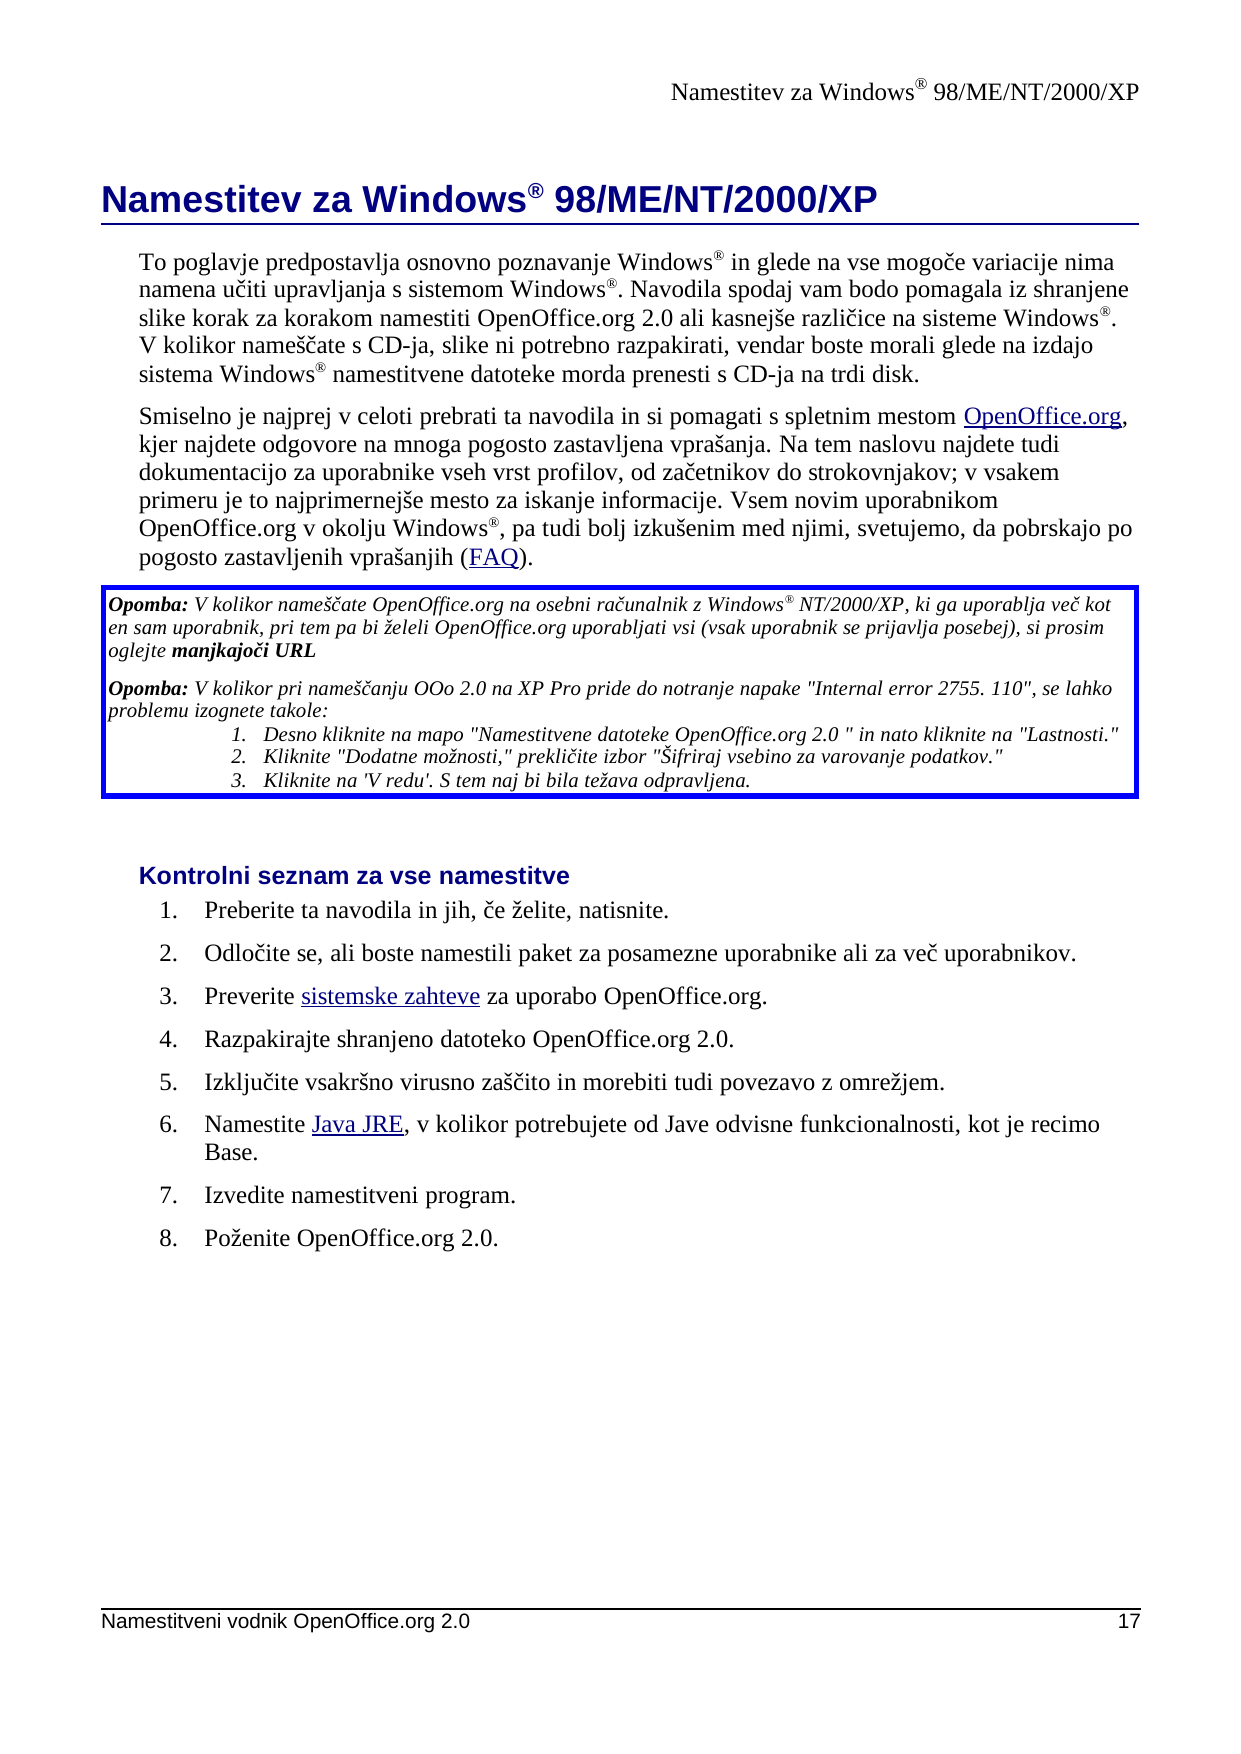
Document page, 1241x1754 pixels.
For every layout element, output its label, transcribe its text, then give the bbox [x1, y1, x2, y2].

list Odločite se, ali boste namestili paket za posamezne uporabnike ali za več uporabnikov. [159, 939, 1139, 967]
subtitle Kontrolni seznam za vse namestitve [138, 862, 1139, 890]
list Preberite ta navodila in jih, če želite, natisnite. [159, 896, 1139, 924]
text To poglavje predpostavlja osnovno poznavanje Windows® in glede na vse mogoče variacije nima namena učiti upravljanja s sistemom Windows®. Navodila spodaj vam bodo pomagala iz shranjene slike korak za korakom namestiti OpenOffice.org 2.0 ali kasnejše različice na sisteme Windows®. V kolikor nameščate s CD-ja, slike ni potrebno razpakirati, vendar boste morali glede na izdajo sistema Windows® namestitvene datoteke morda prenesti s CD-ja na trdi disk. [138, 247, 1139, 387]
list Preverite sistemske zahteve za uporabo OpenOffice.org. [159, 982, 1139, 1010]
subtitle Namestitev za Windows® 98/ME/NT/2000/XP [101, 179, 1139, 223]
list Poženite OpenOffice.org 2.0. [159, 1224, 1139, 1252]
text Smiselno je najprej v celoti prebrati ta navodila in si pomagati s spletnim mestom OpenOffice.org, kjer najdete odgovore na mnoga pogosto zastavljena vprašanja. Na tem naslovu najdete tudi dokumentacijo za uporabnike vseh vrst profilov, od začetnikov do strokovnjakov; v vsakem primeru je to najprimernejše mesto za iskanje informacije. Vsem novim uporabnikom OpenOffice.org v okolju Windows®, pa tudi bolj izkušenim med njimi, svetujemo, da pobrskajo po pogosto zastavljenih vprašanjih (FAQ). [138, 402, 1139, 570]
list Namestite Java JRE, v kolikor potrebujete od Jave odvisne funkcionalnosti, kot je recimo Base. [159, 1110, 1139, 1166]
list Izključite vsakršno virusno zaščito in morebiti tudi povezavo z omrežjem. [159, 1067, 1139, 1096]
list Izvedite namestitveni program. [159, 1181, 1139, 1209]
text Opomba: V kolikor pri nameščanju OOo 2.0 na XP Pro pride do notranje napake "Internal error 2755. 110", se lahko problemu izognete takole: 1. Desno kliknite na mapo "Namestitvene datoteke OpenOffice.org 2.0 " in nato kliknite na "Lastnosti." 2. Kliknite "Dodatne možnosti," prekličite izbor "Šifriraj vsebino za varovanje podatkov." 3. Kliknite na 'V redu'. S tem naj bi bila težava odpravljena. [106, 669, 1134, 793]
text Opomba: V kolikor nameščate OpenOffice.org na osebni računalnik z Windows® NT/2000/XP, ki ga uporablja več kot en sam uporabnik, pri tem pa bi želeli OpenOffice.org uporabljati vsi (vsak uporabnik se prijavlja posebej), si prosim oglejte manjkajoči URL [106, 590, 1134, 662]
list Razpakirajte shranjeno datoteko OpenOffice.org 2.0. [159, 1025, 1139, 1053]
